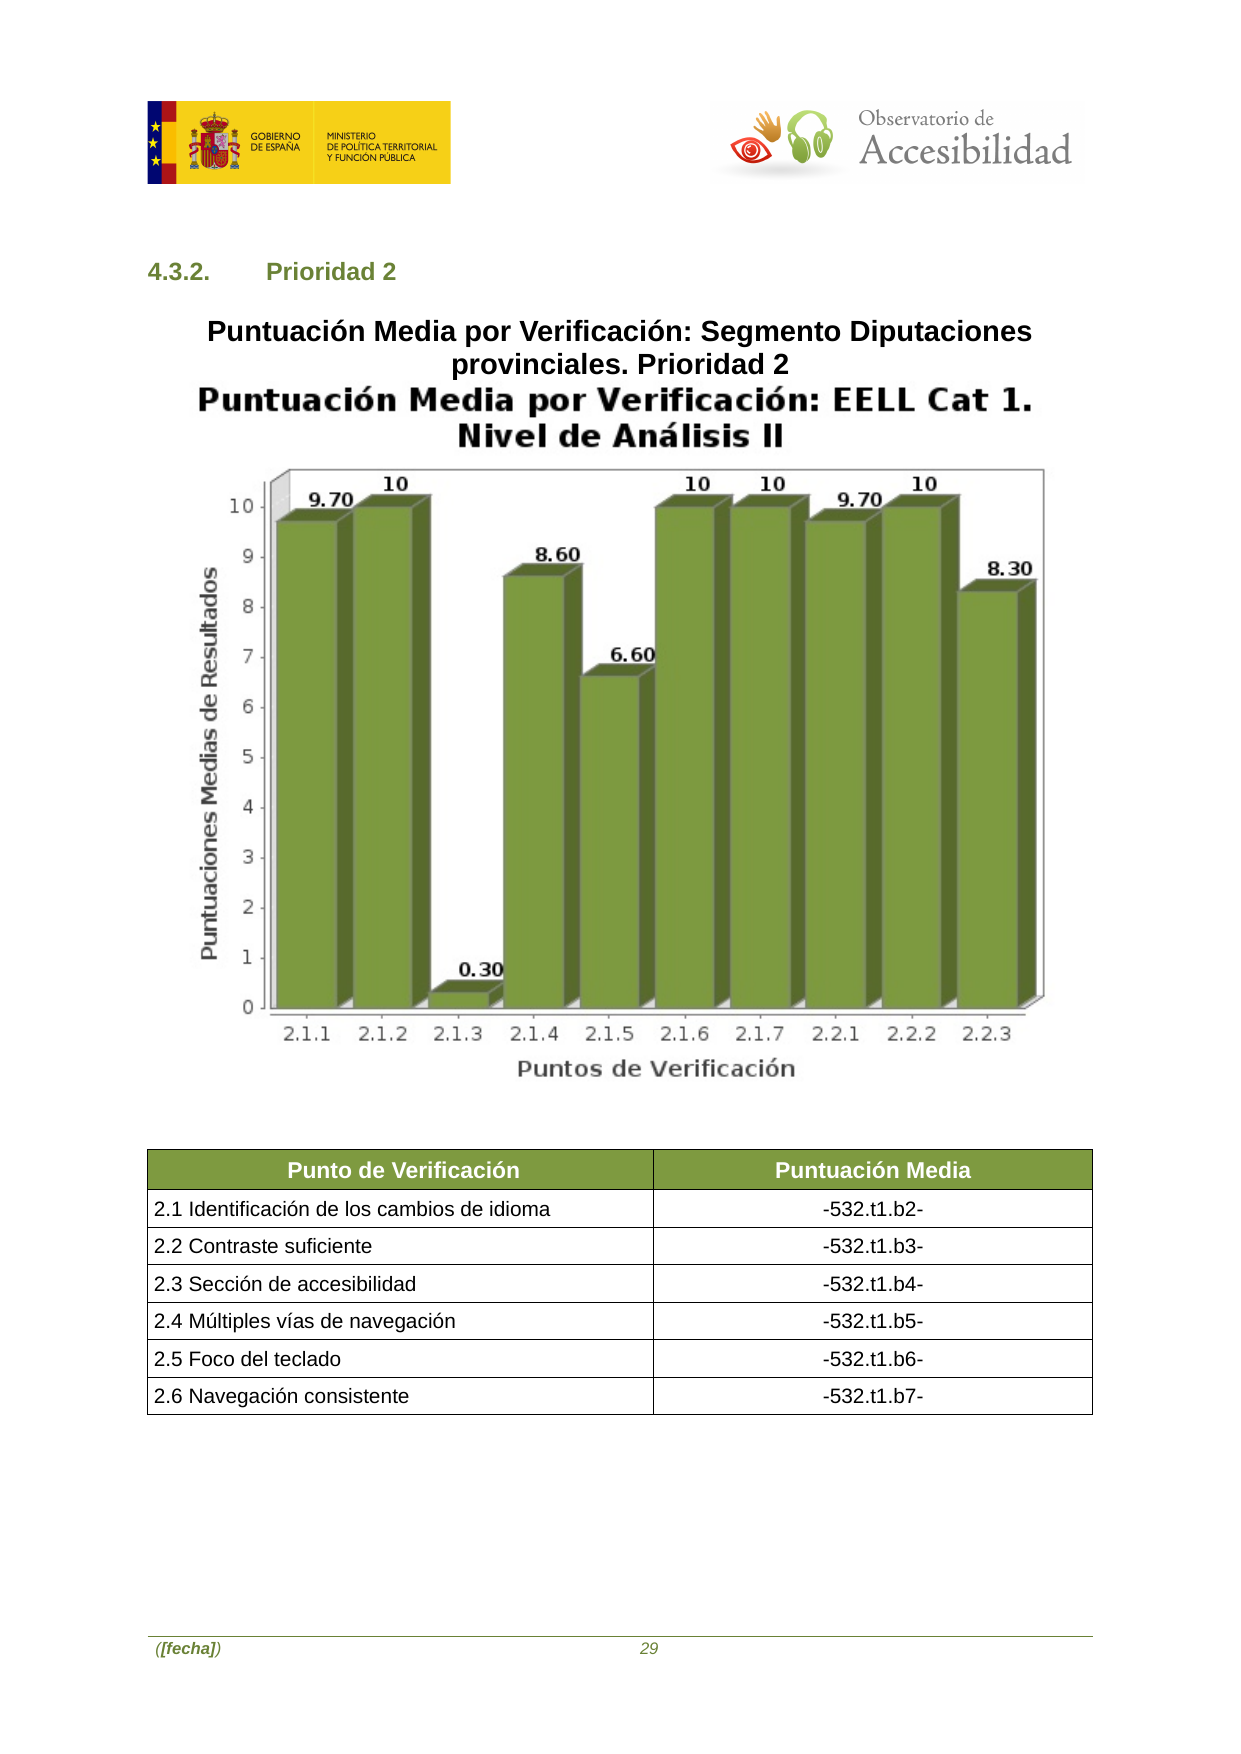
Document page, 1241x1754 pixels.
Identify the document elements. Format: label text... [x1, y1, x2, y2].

picture [147, 101, 451, 184]
table_cell -532.t1.b5- [654, 1303, 1092, 1339]
table_header Punto de Verificación [148, 1150, 653, 1189]
picture [710, 101, 1086, 184]
table_cell -532.t1.b6- [654, 1340, 1092, 1377]
table_cell -532.t1.b2- [654, 1190, 1092, 1227]
table_cell -532.t1.b7- [654, 1378, 1092, 1414]
table_cell 2.4 Múltiples vías de navegación [148, 1303, 653, 1339]
table_cell 2.1 Identificación de los cambios de idioma [148, 1190, 653, 1227]
picture [178, 380, 1062, 1091]
text Puntuación Media por Verificación: Segmento Diputaciones provinciales. Prioridad 2 [148, 314, 1092, 381]
table_cell 2.3 Sección de accesibilidad [148, 1265, 653, 1302]
table_cell -532.t1.b3- [654, 1228, 1092, 1264]
table_cell 2.6 Navegación consistente [148, 1378, 653, 1414]
table_cell 2.2 Contraste suficiente [148, 1228, 653, 1264]
table_cell 2.5 Foco del teclado [148, 1340, 653, 1377]
subtitle Prioridad 2 [148, 257, 1092, 286]
table_cell -532.t1.b4- [654, 1265, 1092, 1302]
table_header Puntuación Media [654, 1150, 1092, 1189]
